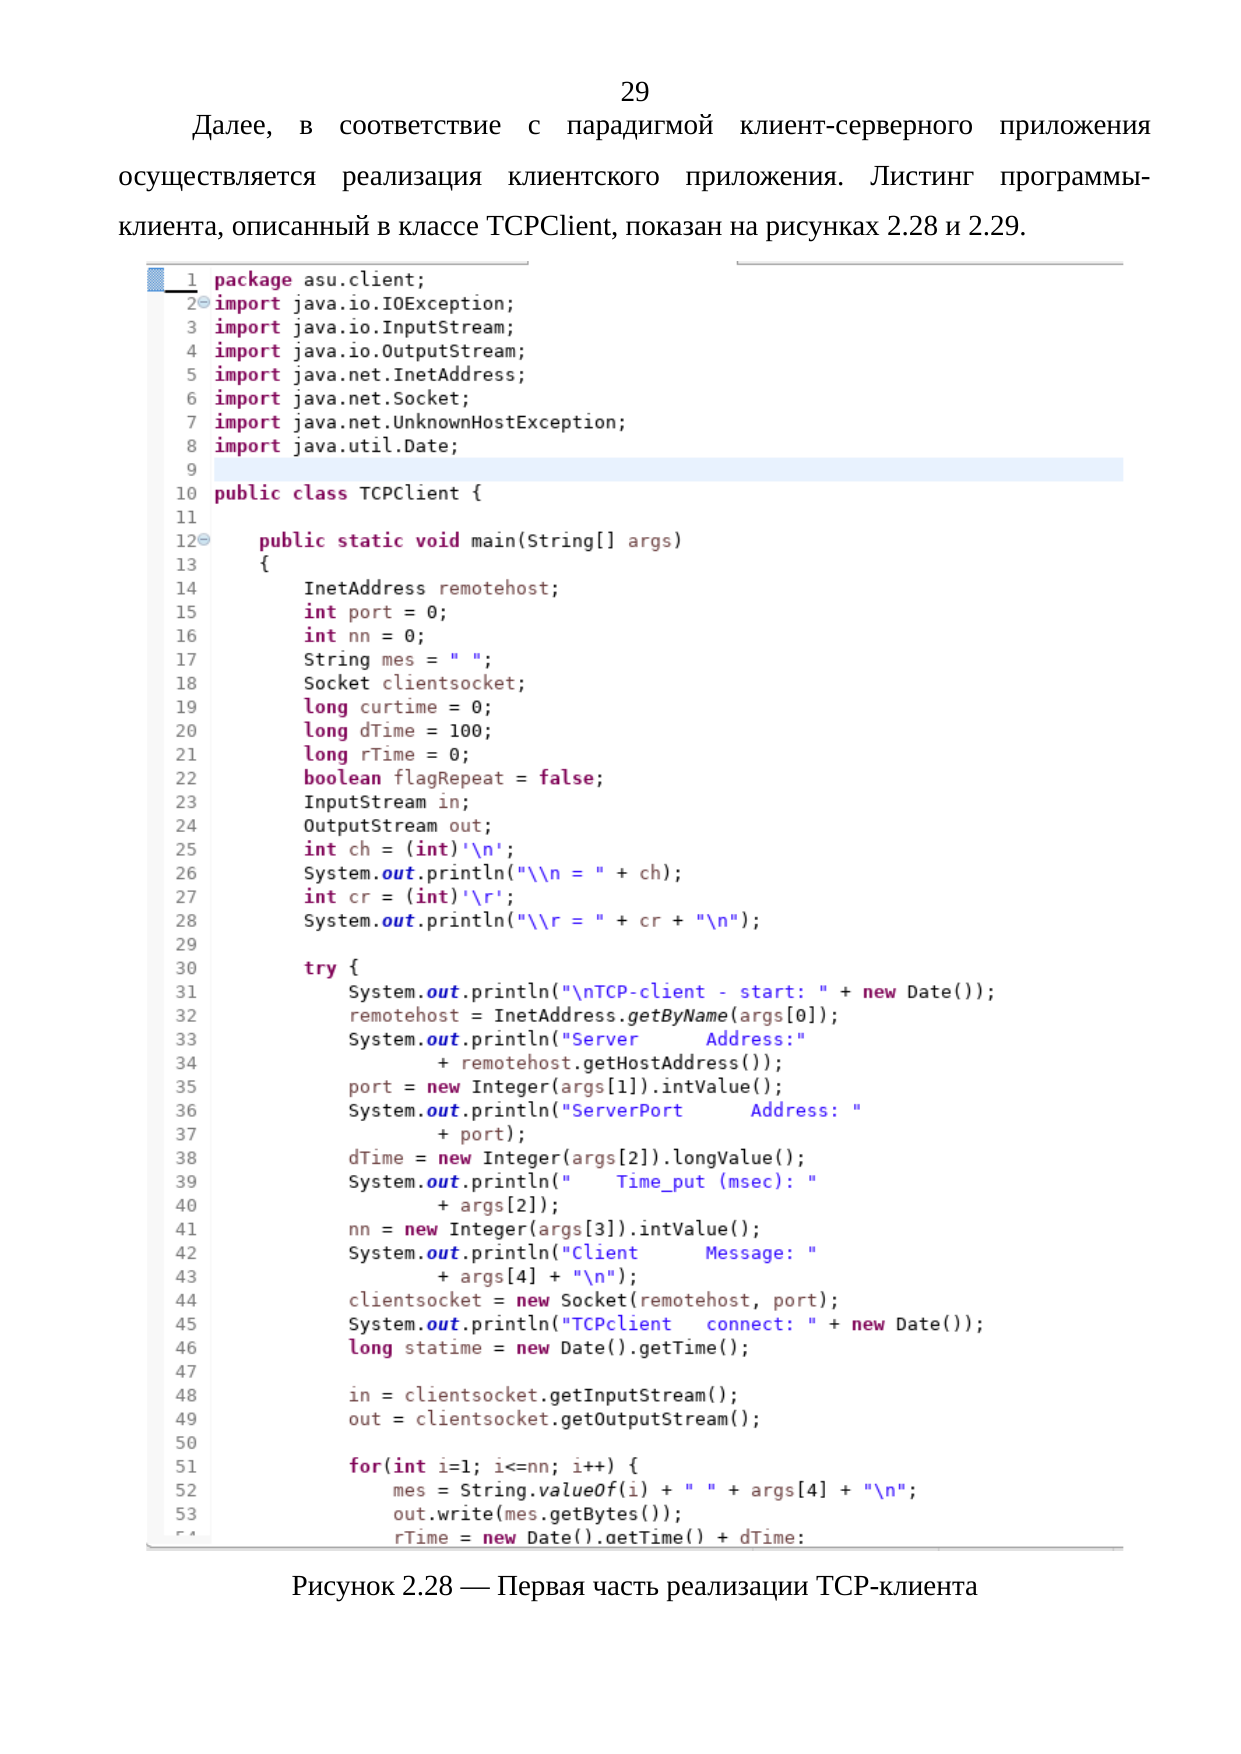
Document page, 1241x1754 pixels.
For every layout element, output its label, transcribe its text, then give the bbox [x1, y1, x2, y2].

picture [146, 261, 1124, 1551]
text Далее, в соответствие с парадигмой клиент-серверного приложения осуществляется реализация клиентского приложения. Листинг программы-клиента, описанный в классе TCPClient, показан на рисунках 2.28 и 2.29. [118, 107, 1152, 242]
text Рисунок 2.28 — Первая часть реализации TCP-клиента [118, 258, 1152, 1601]
